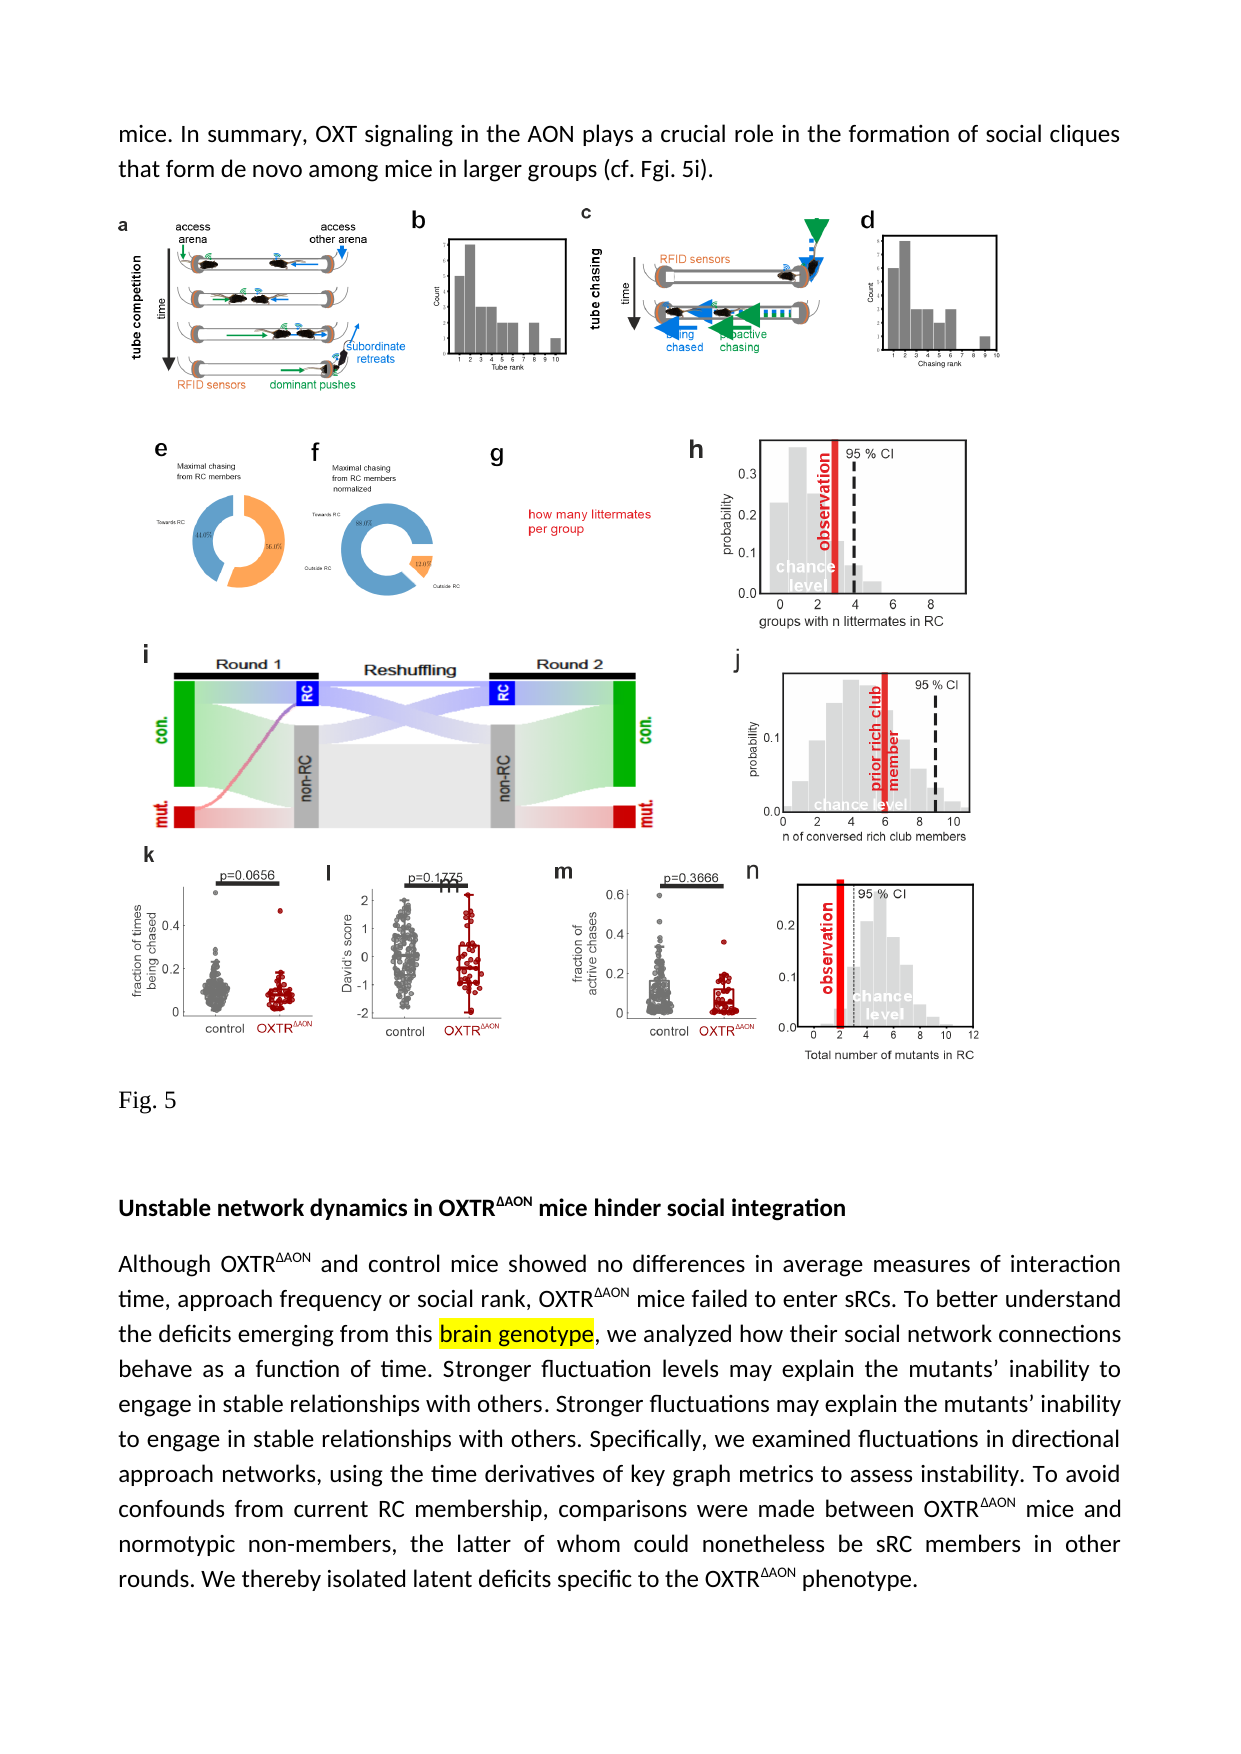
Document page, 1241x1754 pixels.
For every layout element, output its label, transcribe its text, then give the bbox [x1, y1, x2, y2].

picture [118, 208, 1005, 1060]
text Fig. 5 [118, 1085, 1122, 1113]
text mice. In summary, OXT signaling in the AON plays a crucial role in the formation of social cliques that form de novo among mice in larger groups (cf. Fgi. 5i). [118, 118, 1122, 184]
text Although OXTRΔAON and control mice showed no differences in average measures of interaction time, approach frequency or social rank, OXTRΔAON mice failed to enter sRCs. To better understand the deficits emerging from this brain genotype, we analyzed how their social network connections behave as a function of time. Stronger fluctuation levels may explain the mutants’ inability to engage in stable relationships with others. Stronger fluctuations may explain the mutants’ inability to engage in stable relationships with others. Specifically, we examined fluctuations in directional approach networks, using the time derivatives of key graph metrics to assess instability. To avoid confounds from current RC membership, comparisons were made between OXTRΔAON mice and normotypic non-members, the latter of whom could nonetheless be sRC members in other rounds. We thereby isolated latent deficits specific to the OXTRΔAON phenotype. [118, 1248, 1122, 1594]
text Unstable network dynamics in OXTRΔAON mice hinder social integration [118, 1192, 1122, 1223]
